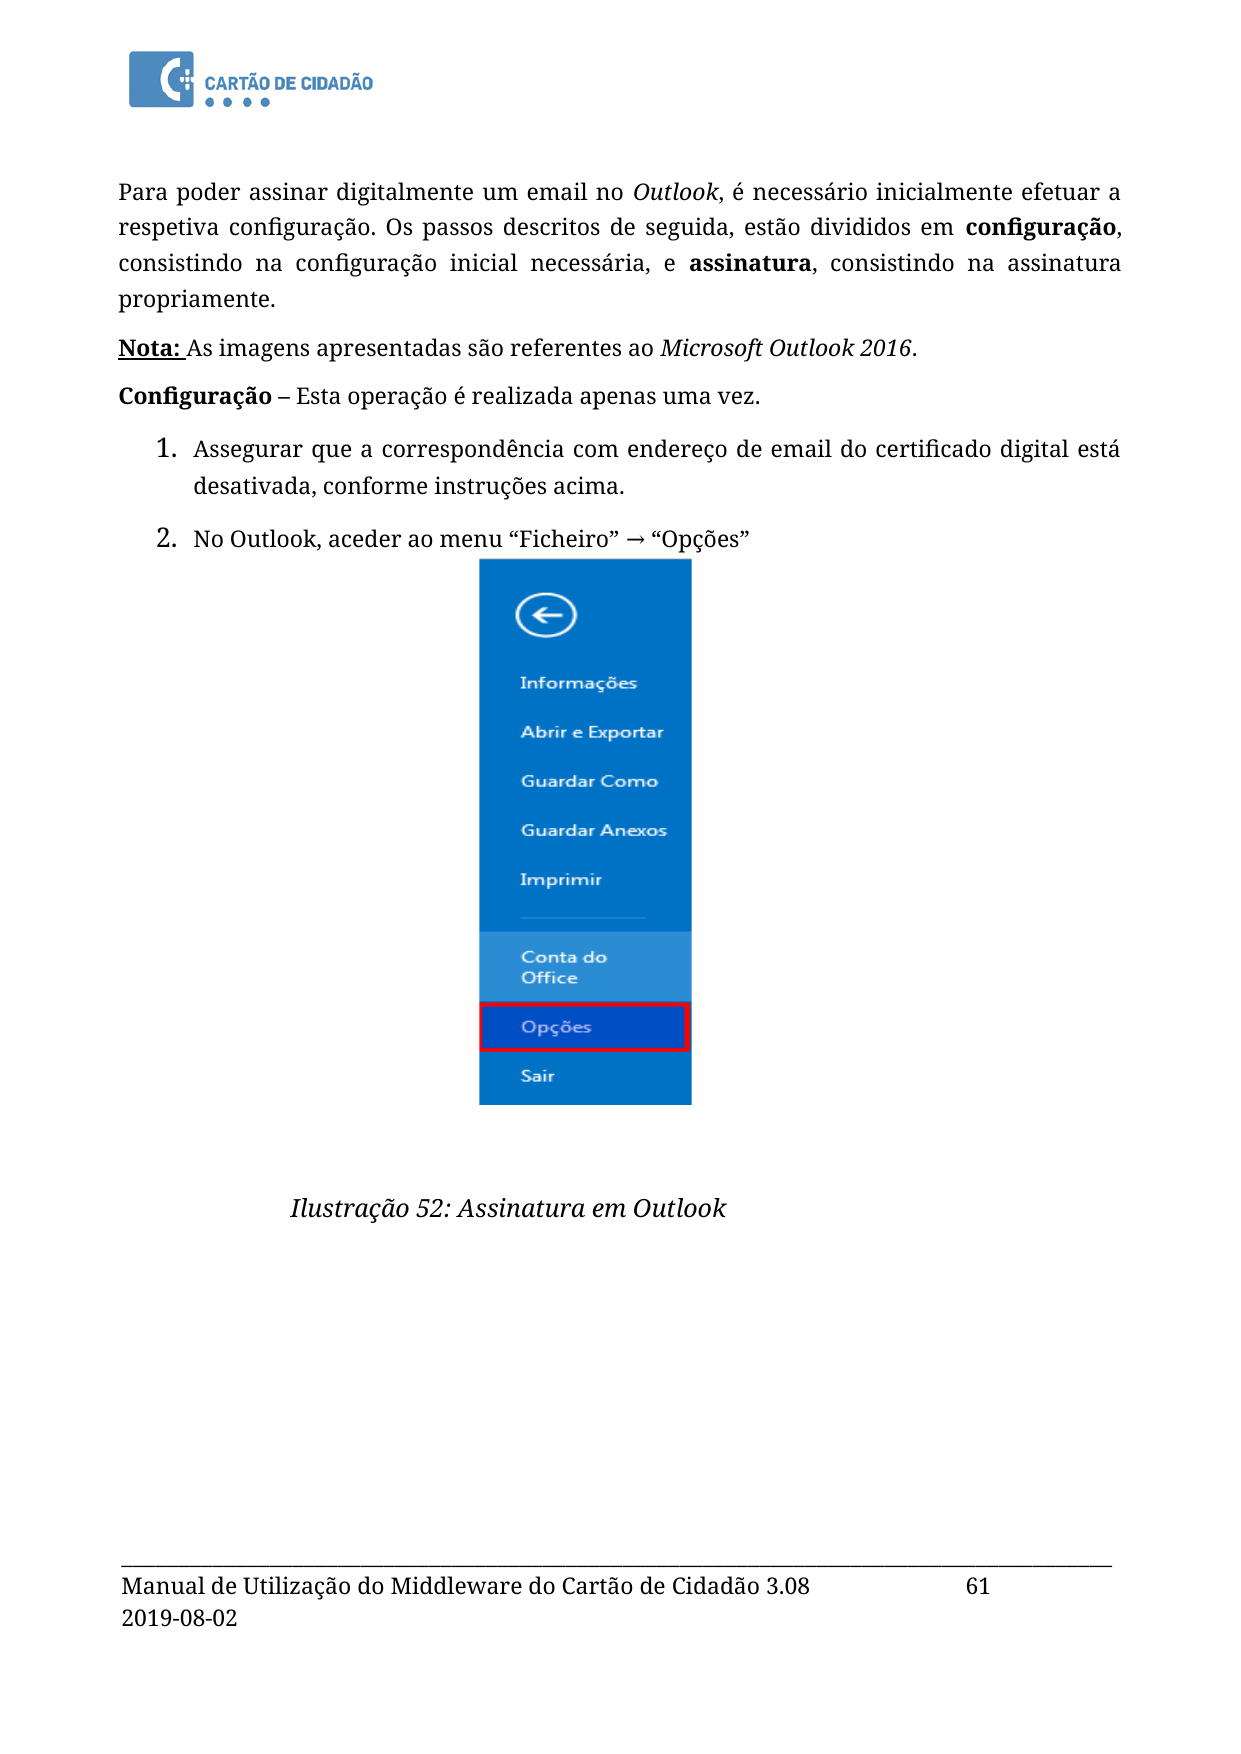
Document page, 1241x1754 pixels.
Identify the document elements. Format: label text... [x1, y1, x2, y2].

list No Outlook, aceder ao menu “Ficheiro” → “Opções” [156, 518, 1122, 555]
text Nota: As imagens apresentadas são referentes ao Microsoft Outlook 2016. [118, 332, 1122, 363]
text Configuração – Esta operação é realizada apenas uma vez. [118, 380, 1122, 411]
picture [479, 558, 692, 1105]
text Ilustração 52: Assinatura em Outlook [290, 1191, 881, 1225]
text Para poder assinar digitalmente um email no Outlook, é necessário inicialmente efetuar a respetiva configuração. Os passos descritos de seguida, estão divididos em configuração, consistindo na configuração inicial necessária, e assinatura, consistindo na assinatura propriamente. [118, 175, 1122, 314]
picture [127, 45, 420, 115]
list Assegurar que a correspondência com endereço de email do certificado digital está desativada, conforme instruções acima. [156, 428, 1122, 501]
